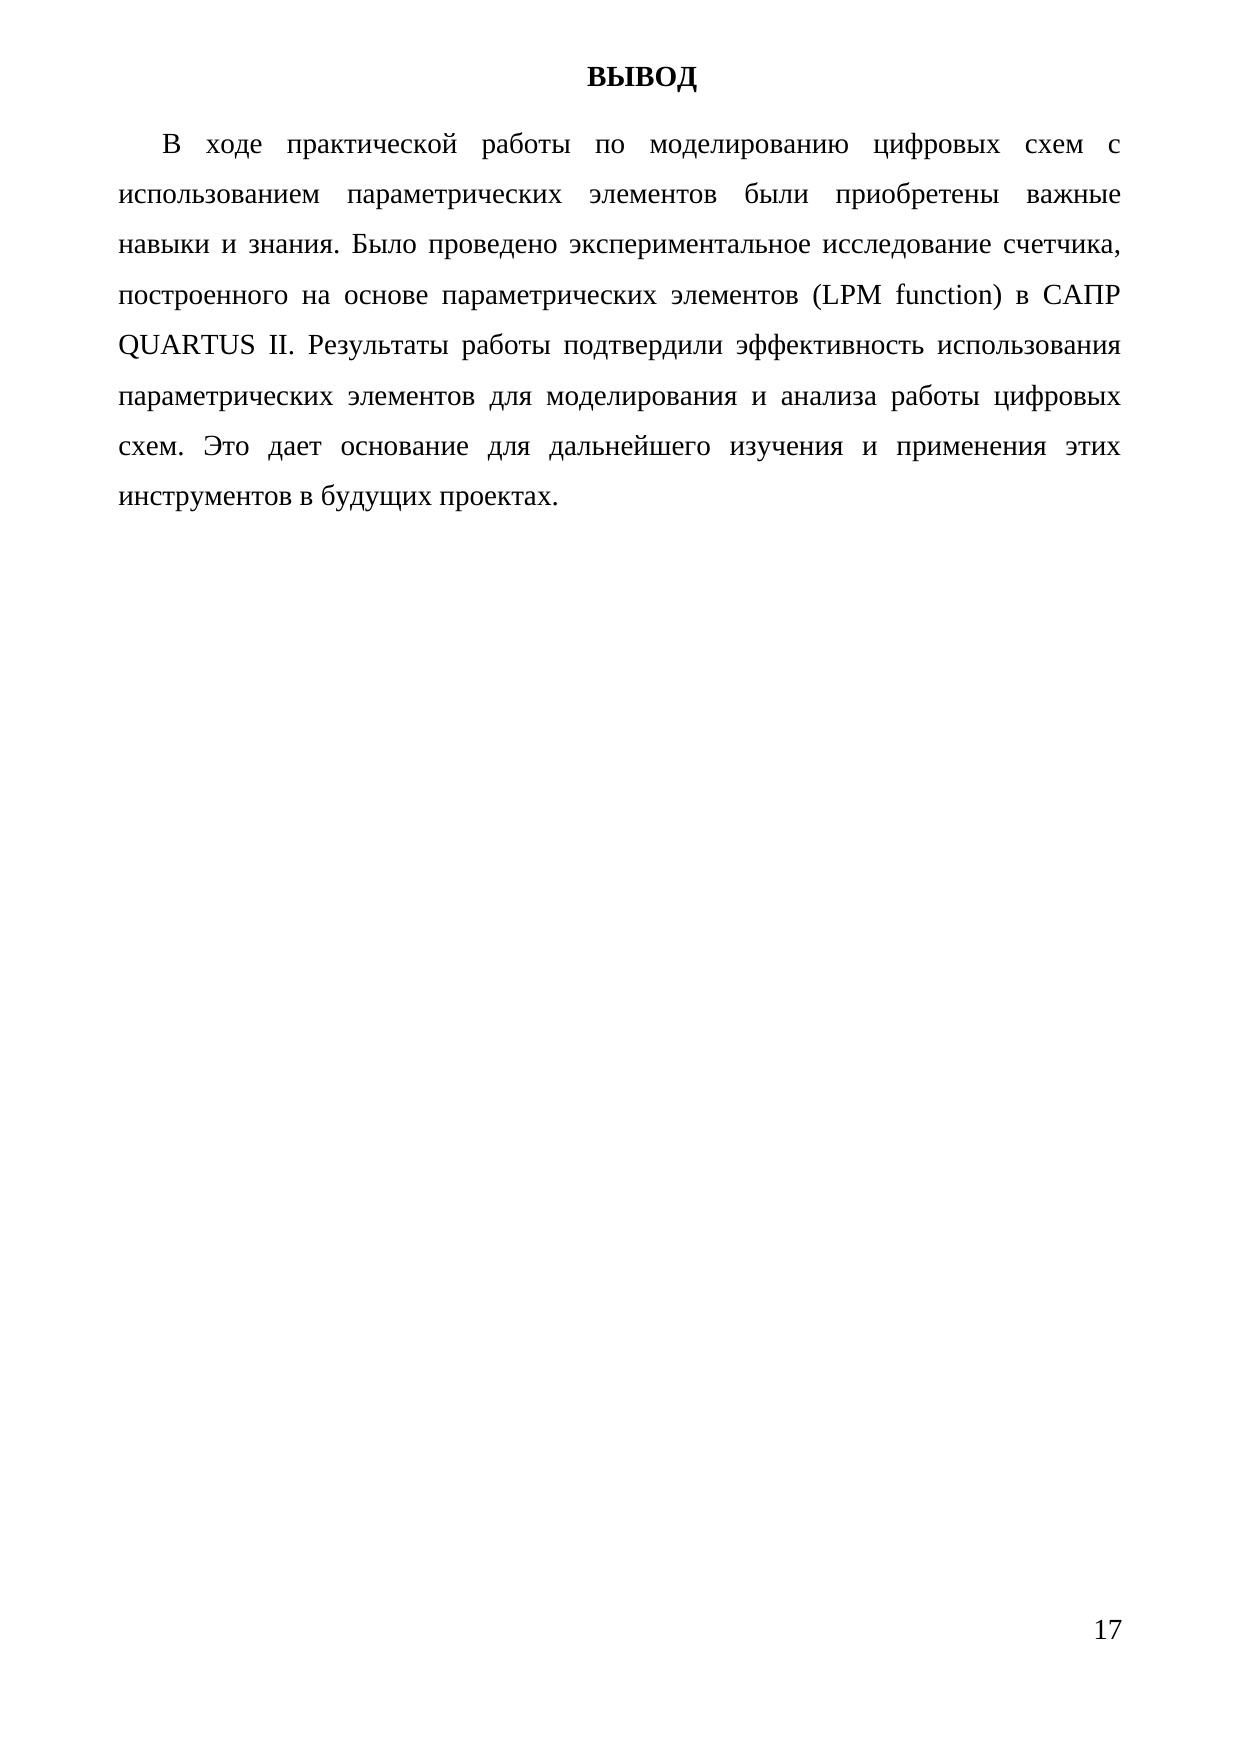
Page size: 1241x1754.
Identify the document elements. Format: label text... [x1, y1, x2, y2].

text В ходе практической работы по моделированию цифровых схем с использованием параметрических элементов были приобретены важные навыки и знания. Было проведено экспериментальное исследование счетчика, построенного на основе параметрических элементов (LPM function) в САПР QUARTUS II. Результаты работы подтвердили эффективность использования параметрических элементов для моделирования и анализа работы цифровых схем. Это дает основание для дальнейшего изучения и применения этих инструментов в будущих проектах. [118, 126, 1122, 512]
text ВЫВОД [118, 59, 1122, 93]
